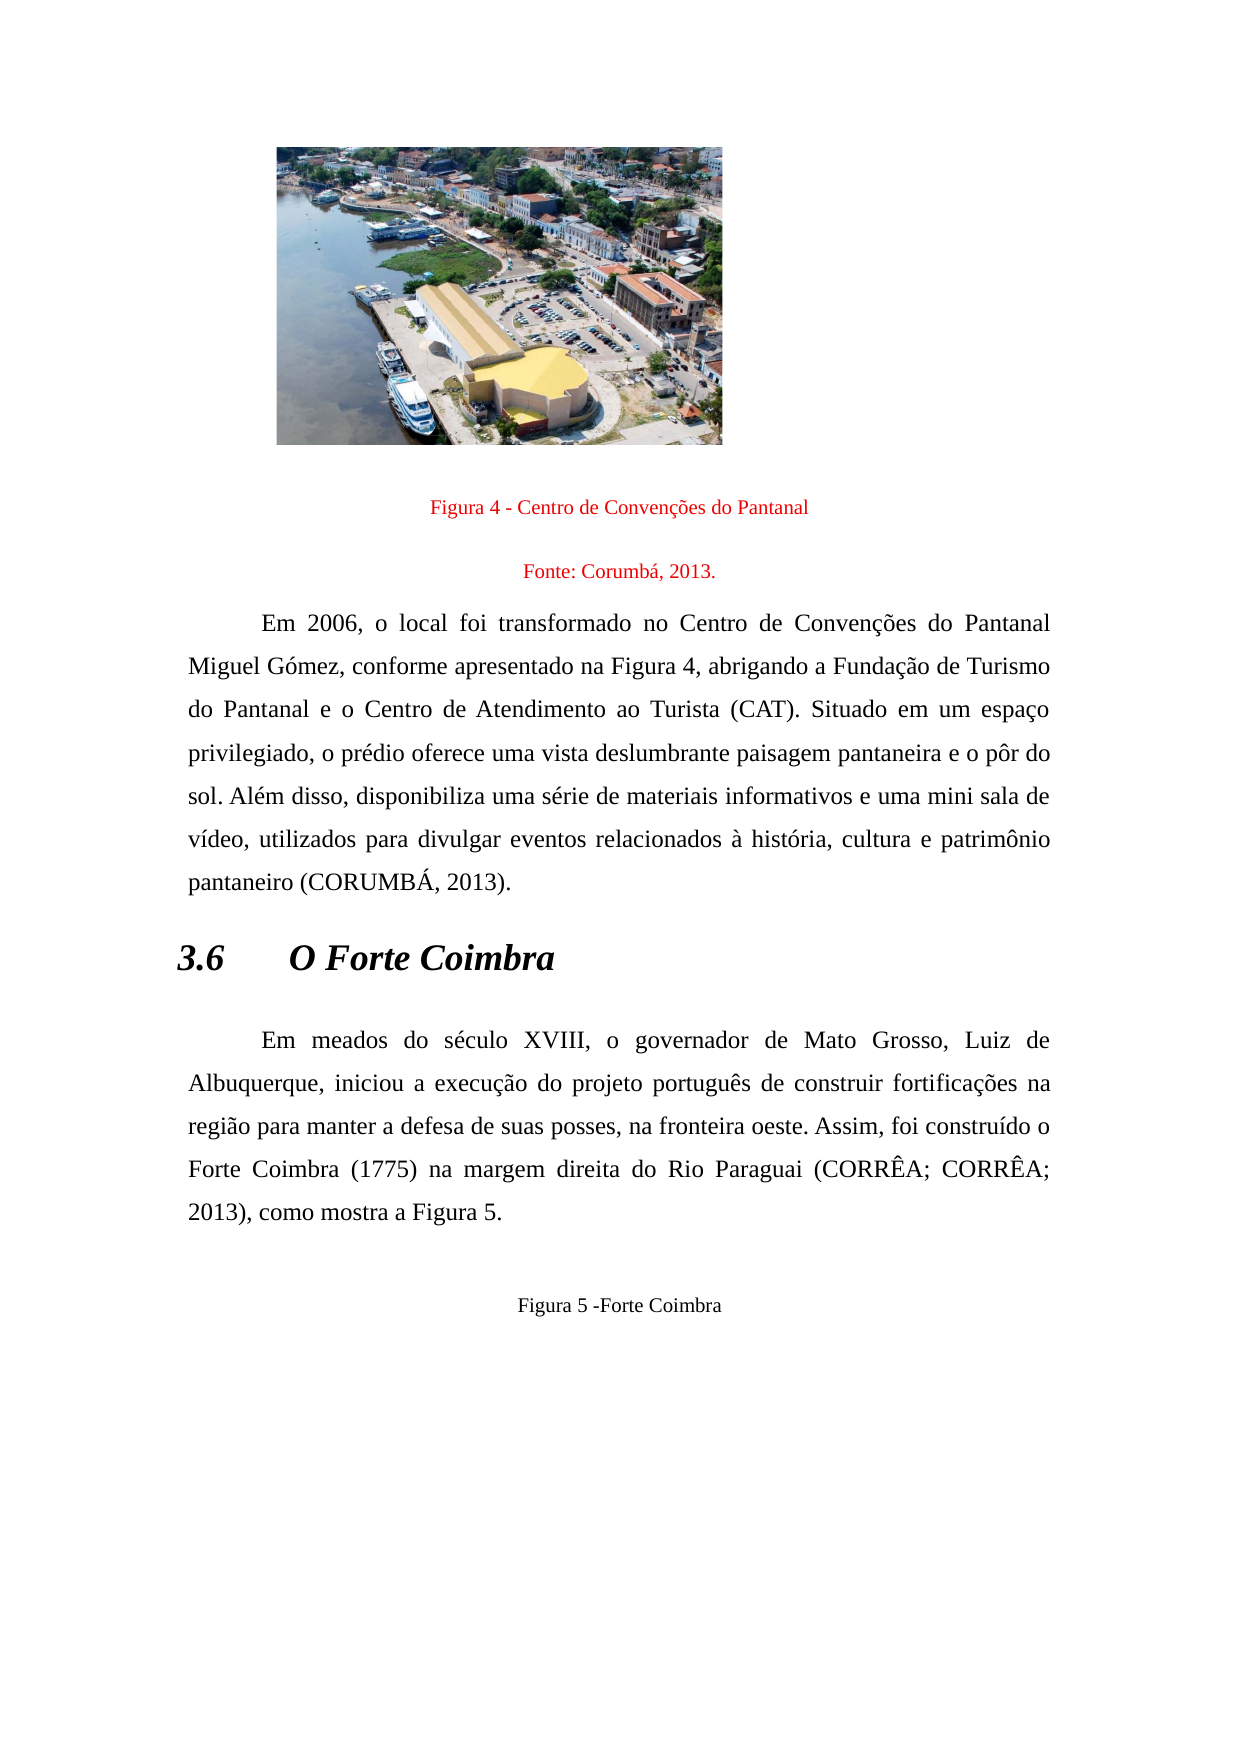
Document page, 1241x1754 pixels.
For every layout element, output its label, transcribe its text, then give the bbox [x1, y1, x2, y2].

text 3.6 O Forte Coimbra [177, 935, 1063, 978]
text Figura 4 - Centro de Convenções do Pantanal [205, 495, 1034, 519]
text Em meados do século XVIII, o governador de Mato Grosso, Luiz de Albuquerque, iniciou a execução do projeto português de construir fortificações na região para manter a defesa de suas posses, na fronteira oeste. Assim, foi construído o Forte Coimbra (1775) na margem direita do Rio Paraguai (CORRÊA; CORRÊA; 2013), como mostra a Figura 5. [188, 1025, 1051, 1226]
text Fonte: Corumbá, 2013. [205, 559, 1034, 583]
text Figura 5 -Forte Coimbra [205, 1293, 1034, 1317]
text Em 2006, o local foi transformado no Centro de Convenções do Pantanal Miguel Gómez, conforme apresentado na Figura 4, abrigando a Fundação de Turismo do Pantanal e o Centro de Atendimento ao Turista (CAT). Situado em um espaço privilegiado, o prédio oferece uma vista deslumbrante paisagem pantaneira e o pôr do sol. Além disso, disponibiliza uma série de materiais informativos e uma mini sala de vídeo, utilizados para divulgar eventos relacionados à história, cultura e patrimônio pantaneiro (CORUMBÁ, 2013). [188, 608, 1051, 896]
